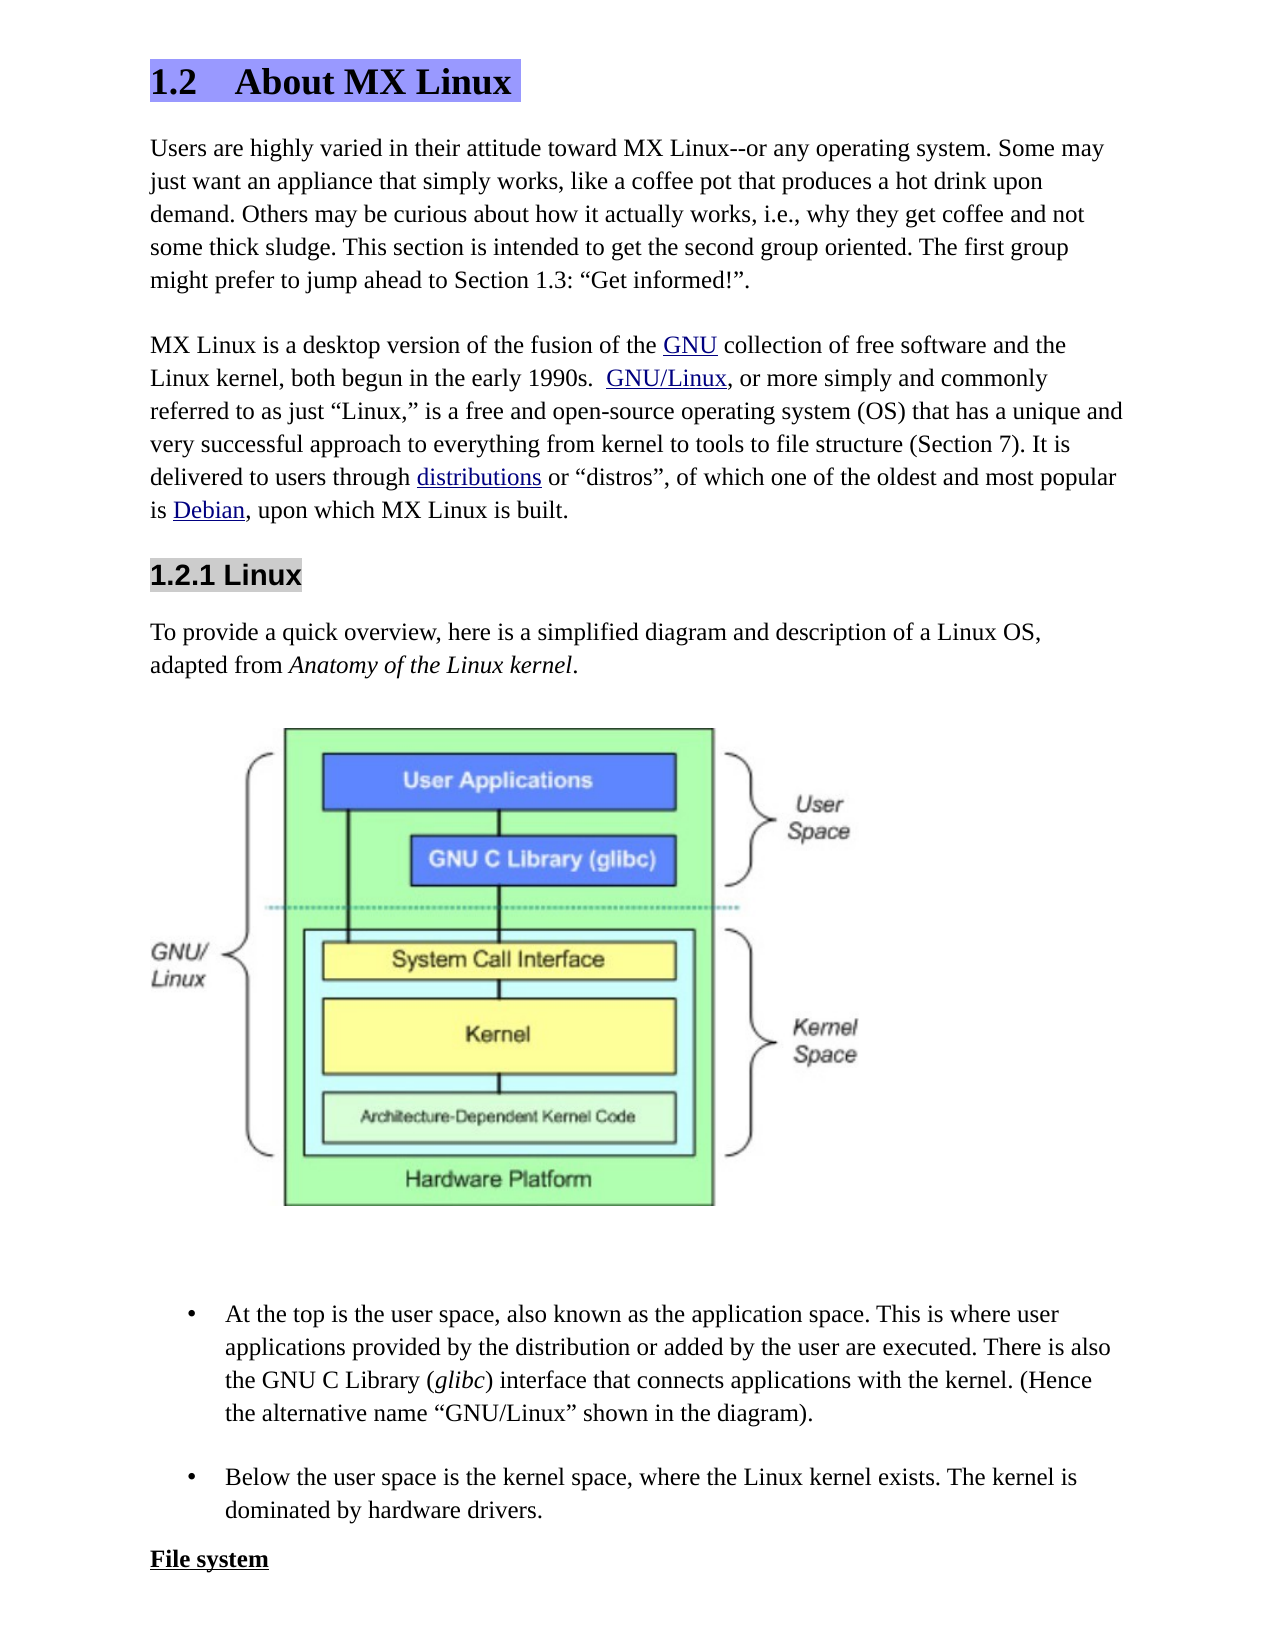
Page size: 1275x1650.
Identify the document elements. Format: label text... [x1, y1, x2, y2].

subtitle 1.2.1 Linux [302, 558, 1125, 592]
text To provide a quick overview, here is a simplified diagram and description of a Linux OS, adapted from Anatomy of the Linux kernel. [150, 617, 1125, 678]
list At the top is the user space, also known as the application space. This is where user applications provided by the distribution or added by the user are executed. There is also the GNU C Library (glibc) interface that connects applications with the kernel. (Hence the alternative name “GNU/Linux” shown in the diagram). [187, 1299, 1125, 1427]
text MX Linux is a desktop version of the fusion of the GNU collection of free software and the Linux kernel, both begun in the early 1990s. GNU/Linux, or more simply and commonly referred to as just “Linux,” is a free and open-source operating system (OS) that has a unique and very successful approach to everything from kernel to tools to file structure (Section 7). It is delivered to users through distributions or “distros”, of which one of the oldest and most popular is Debian, upon which MX Linux is built. [150, 330, 1125, 524]
text File system [150, 1544, 1125, 1573]
picture [150, 728, 859, 1206]
subtitle 1.2 About MX Linux [521, 59, 1125, 102]
list Below the user space is the kernel space, where the Linux kernel exists. The kernel is dominated by hardware drivers. [187, 1462, 1125, 1524]
text Users are highly varied in their attitude toward MX Linux--or any operating system. Some may just want an appliance that simply works, like a coffee pot that produces a hot drink upon demand. Others may be curious about how it actually works, i.e., why they get coffee and not some thick sludge. This section is intended to get the second group oriented. The first group might prefer to jump ahead to Section 1.3: “Get informed!”. [150, 133, 1125, 294]
